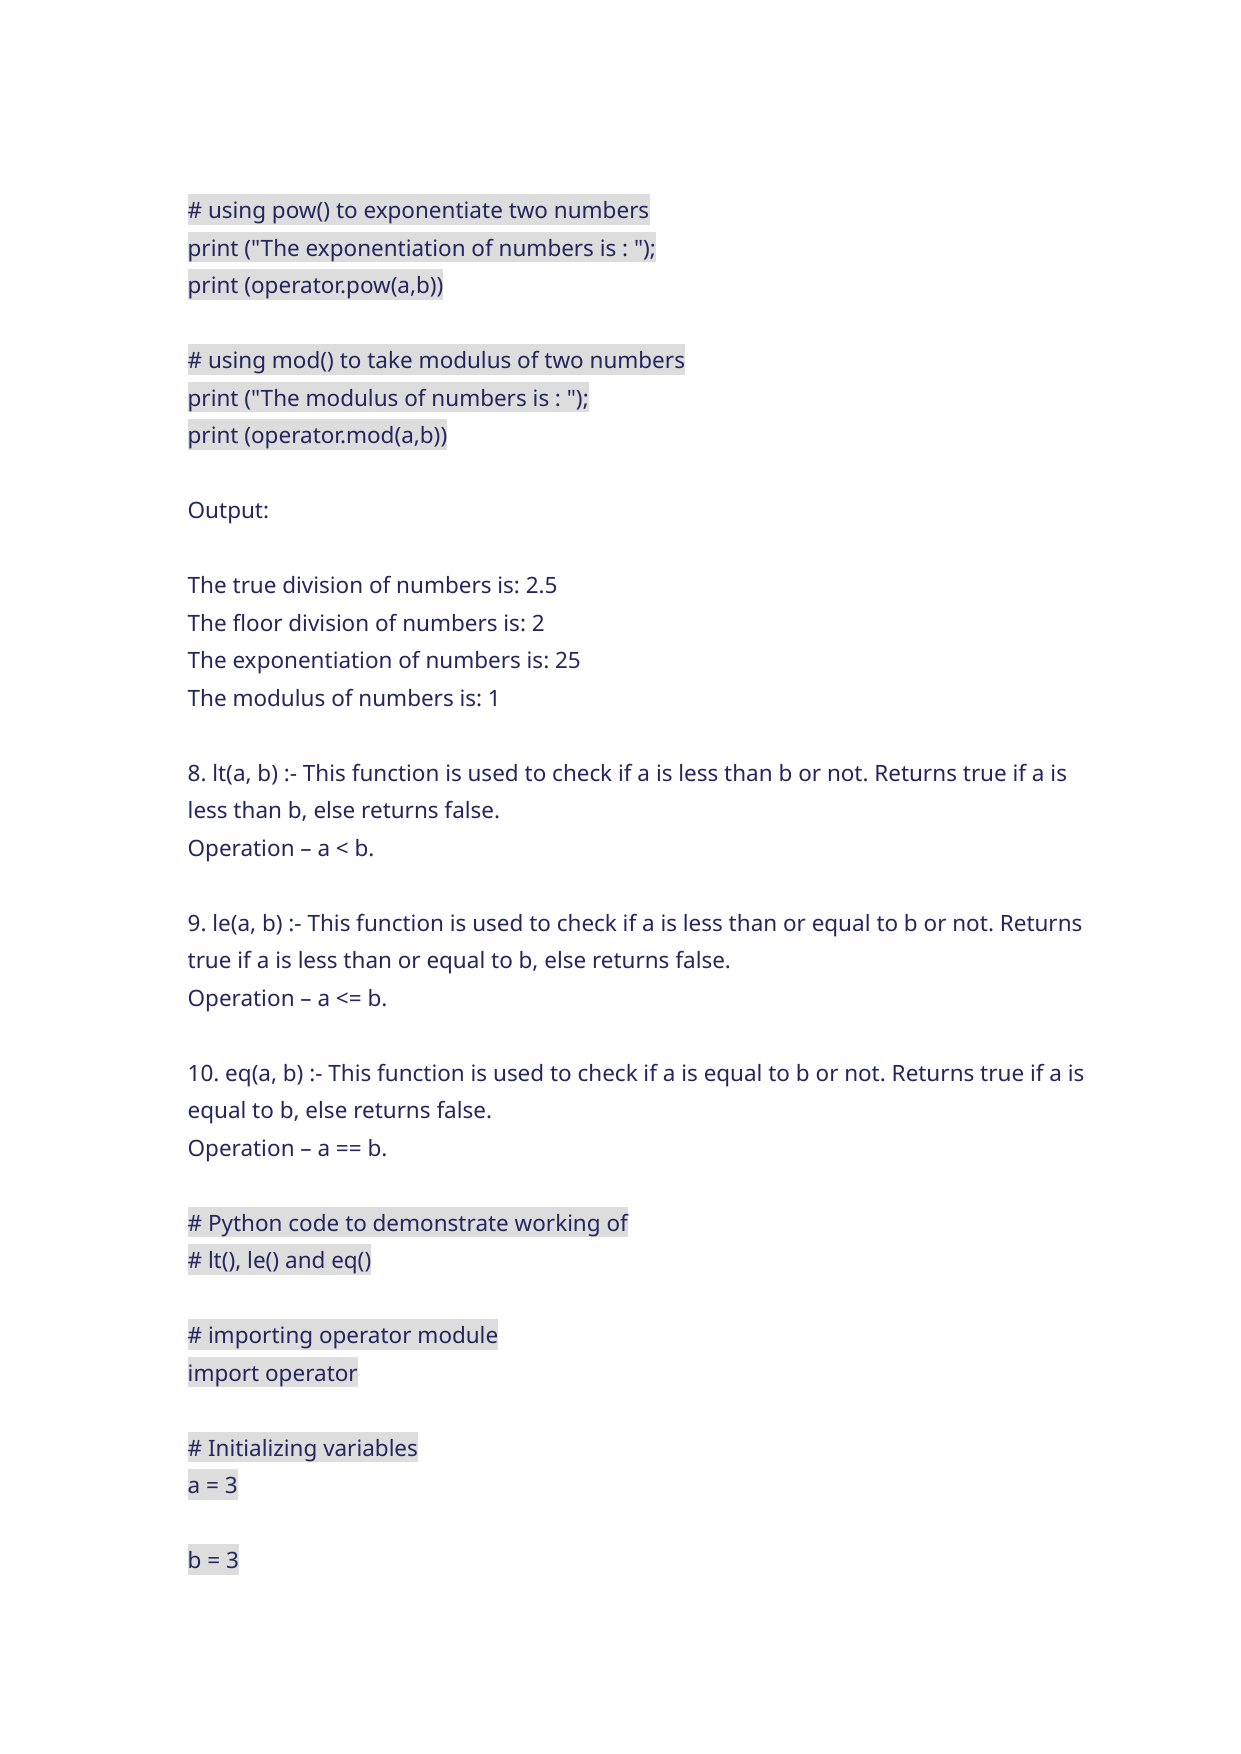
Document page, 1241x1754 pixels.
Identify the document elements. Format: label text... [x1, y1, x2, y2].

text 9. le(a, b) :- This function is used to check if a is less than or equal to b or not. Returns true if a is less than or equal to b, else returns false. [187, 900, 1090, 975]
text # Python code to demonstrate working of [187, 1200, 1090, 1237]
text print (operator.pow(a,b)) [187, 262, 1090, 300]
text import operator [187, 1350, 1090, 1387]
text 10. eq(a, b) :- This function is used to check if a is equal to b or not. Returns true if a is equal to b, else returns false. [187, 1050, 1090, 1125]
text # using pow() to exponentiate two numbers [187, 187, 1090, 225]
text # importing operator module [187, 1312, 1090, 1350]
text # using mod() to take modulus of two numbers [187, 337, 1090, 375]
text Operation – a == b. [187, 1125, 1090, 1162]
text a = 3 [187, 1462, 1090, 1500]
text b = 3 [187, 1537, 1090, 1575]
text # lt(), le() and eq() [187, 1237, 1090, 1275]
text 8. lt(a, b) :- This function is used to check if a is less than b or not. Returns true if a is less than b, else returns false. [187, 750, 1090, 825]
text The true division of numbers is: 2.5 [187, 562, 1090, 600]
text Output: [187, 487, 1090, 525]
text Operation – a <= b. [187, 975, 1090, 1012]
text print ("The exponentiation of numbers is : "); [187, 225, 1090, 262]
text # Initializing variables [187, 1425, 1090, 1462]
text Operation – a < b. [187, 825, 1090, 862]
text The modulus of numbers is: 1 [187, 675, 1090, 712]
text The floor division of numbers is: 2 [187, 600, 1090, 637]
text print ("The modulus of numbers is : "); [187, 375, 1090, 412]
text print (operator.mod(a,b)) [187, 412, 1090, 450]
text The exponentiation of numbers is: 25 [187, 637, 1090, 675]
